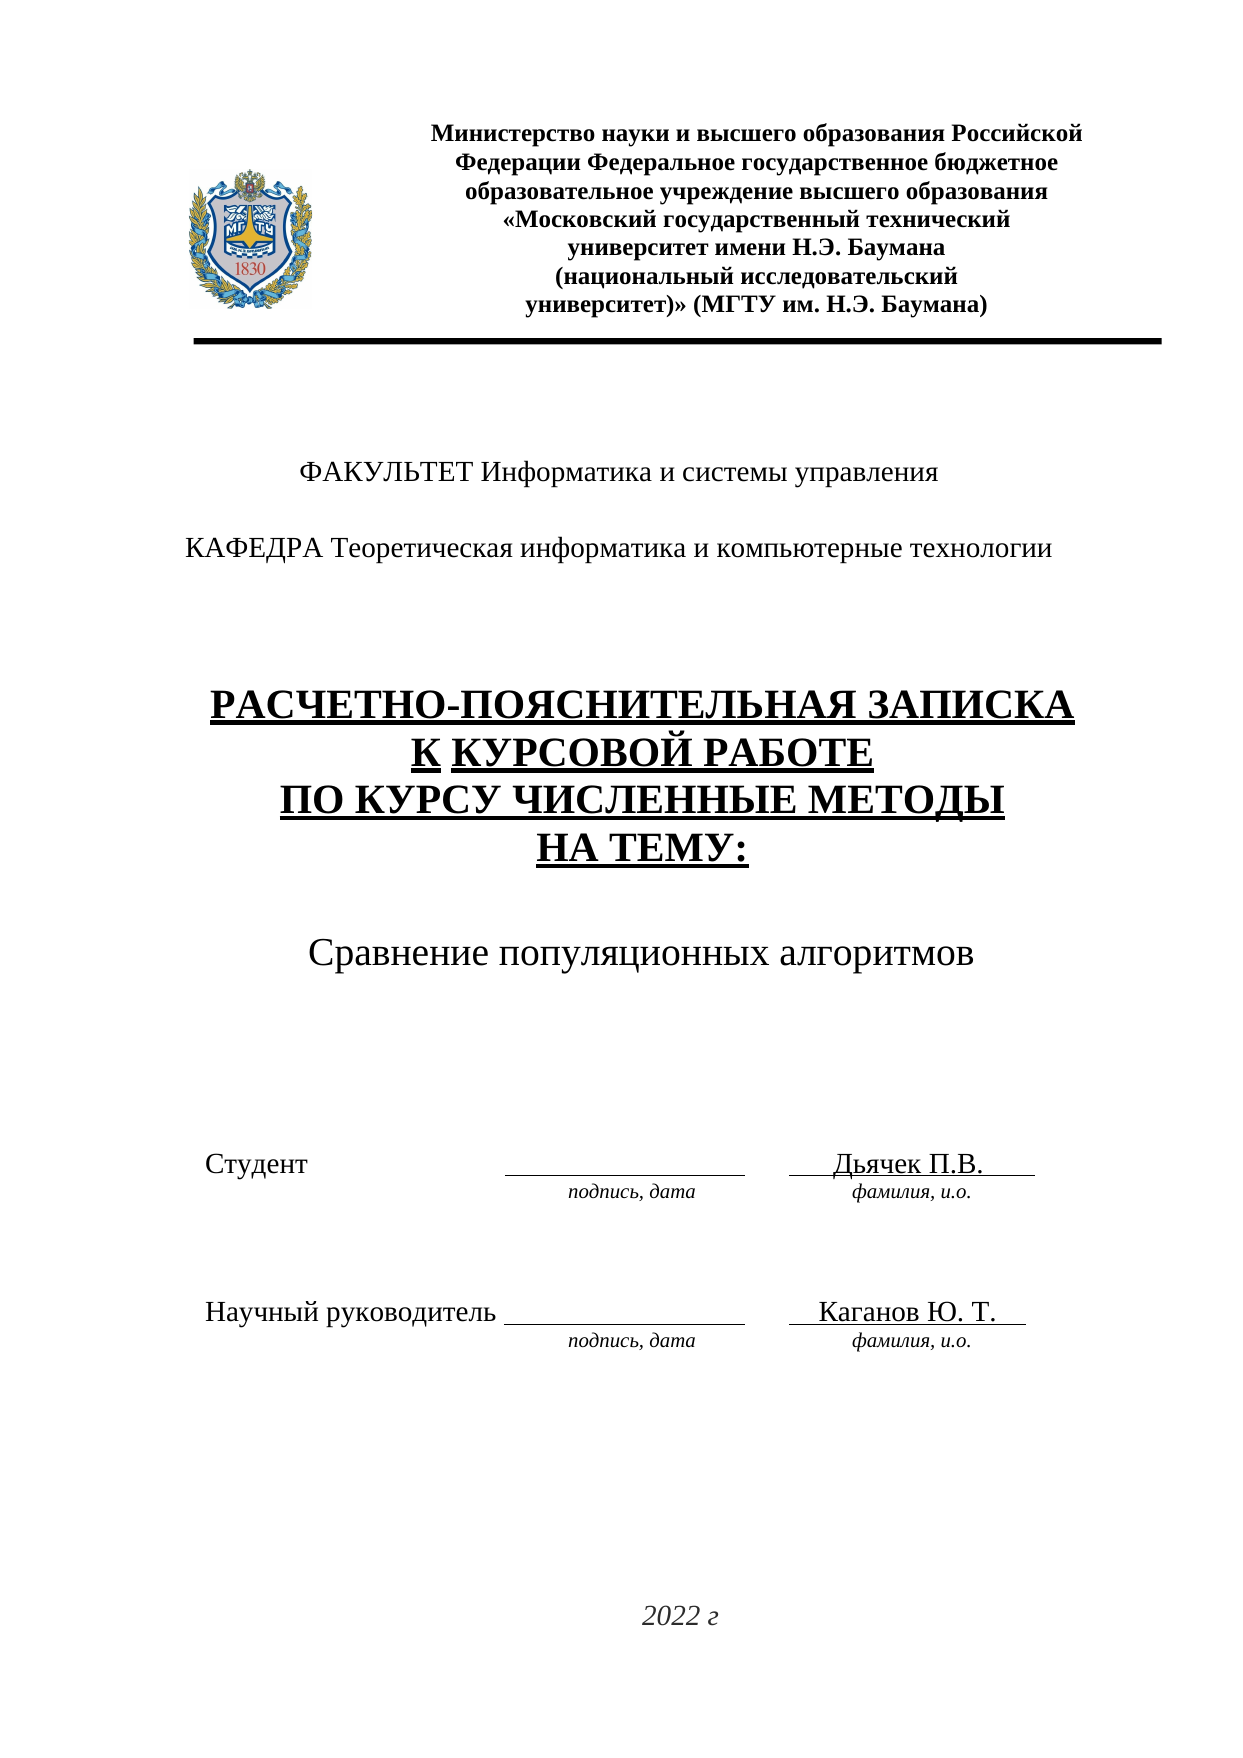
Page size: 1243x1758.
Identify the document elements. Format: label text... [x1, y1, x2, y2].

text Научный руководитель Каганов Ю. Т. [205, 1294, 1078, 1328]
text ПО КУРСУ ЧИСЛЕННЫЕ МЕТОДЫ [207, 776, 1078, 823]
text Сравнение популяционных алгоритмов [205, 928, 1078, 974]
text НА ТЕМУ: [207, 824, 1078, 871]
text ФАКУЛЬТЕТ Информатика и системы управления [177, 454, 1061, 487]
text подпись, дата фамилия, и.о. [177, 1179, 1183, 1203]
text РАСЧЕТНО-ПОЯСНИТЕЛЬНАЯ ЗАПИСКА К КУРСОВОЙ РАБОТЕ [207, 679, 1078, 775]
text Студент Дьячек П.В. [205, 1146, 1078, 1179]
table_header Министерство науки и высшего образования Российской Федерации Федеральное государственное бюджетное образовательное учреждение высшего образования «Московский государственный технический университет имени Н.Э. Баумана (национальный исследовательский университет)» (МГТУ им. Н.Э. Баумана) [335, 118, 1182, 326]
table_header [178, 118, 334, 326]
text подпись, дата фамилия, и.о. [177, 1328, 1183, 1352]
picture [188, 169, 313, 309]
text КАФЕДРА Теоретическая информатика и компьютерные технологии [177, 530, 1061, 564]
text 2022 г [177, 1598, 1183, 1632]
